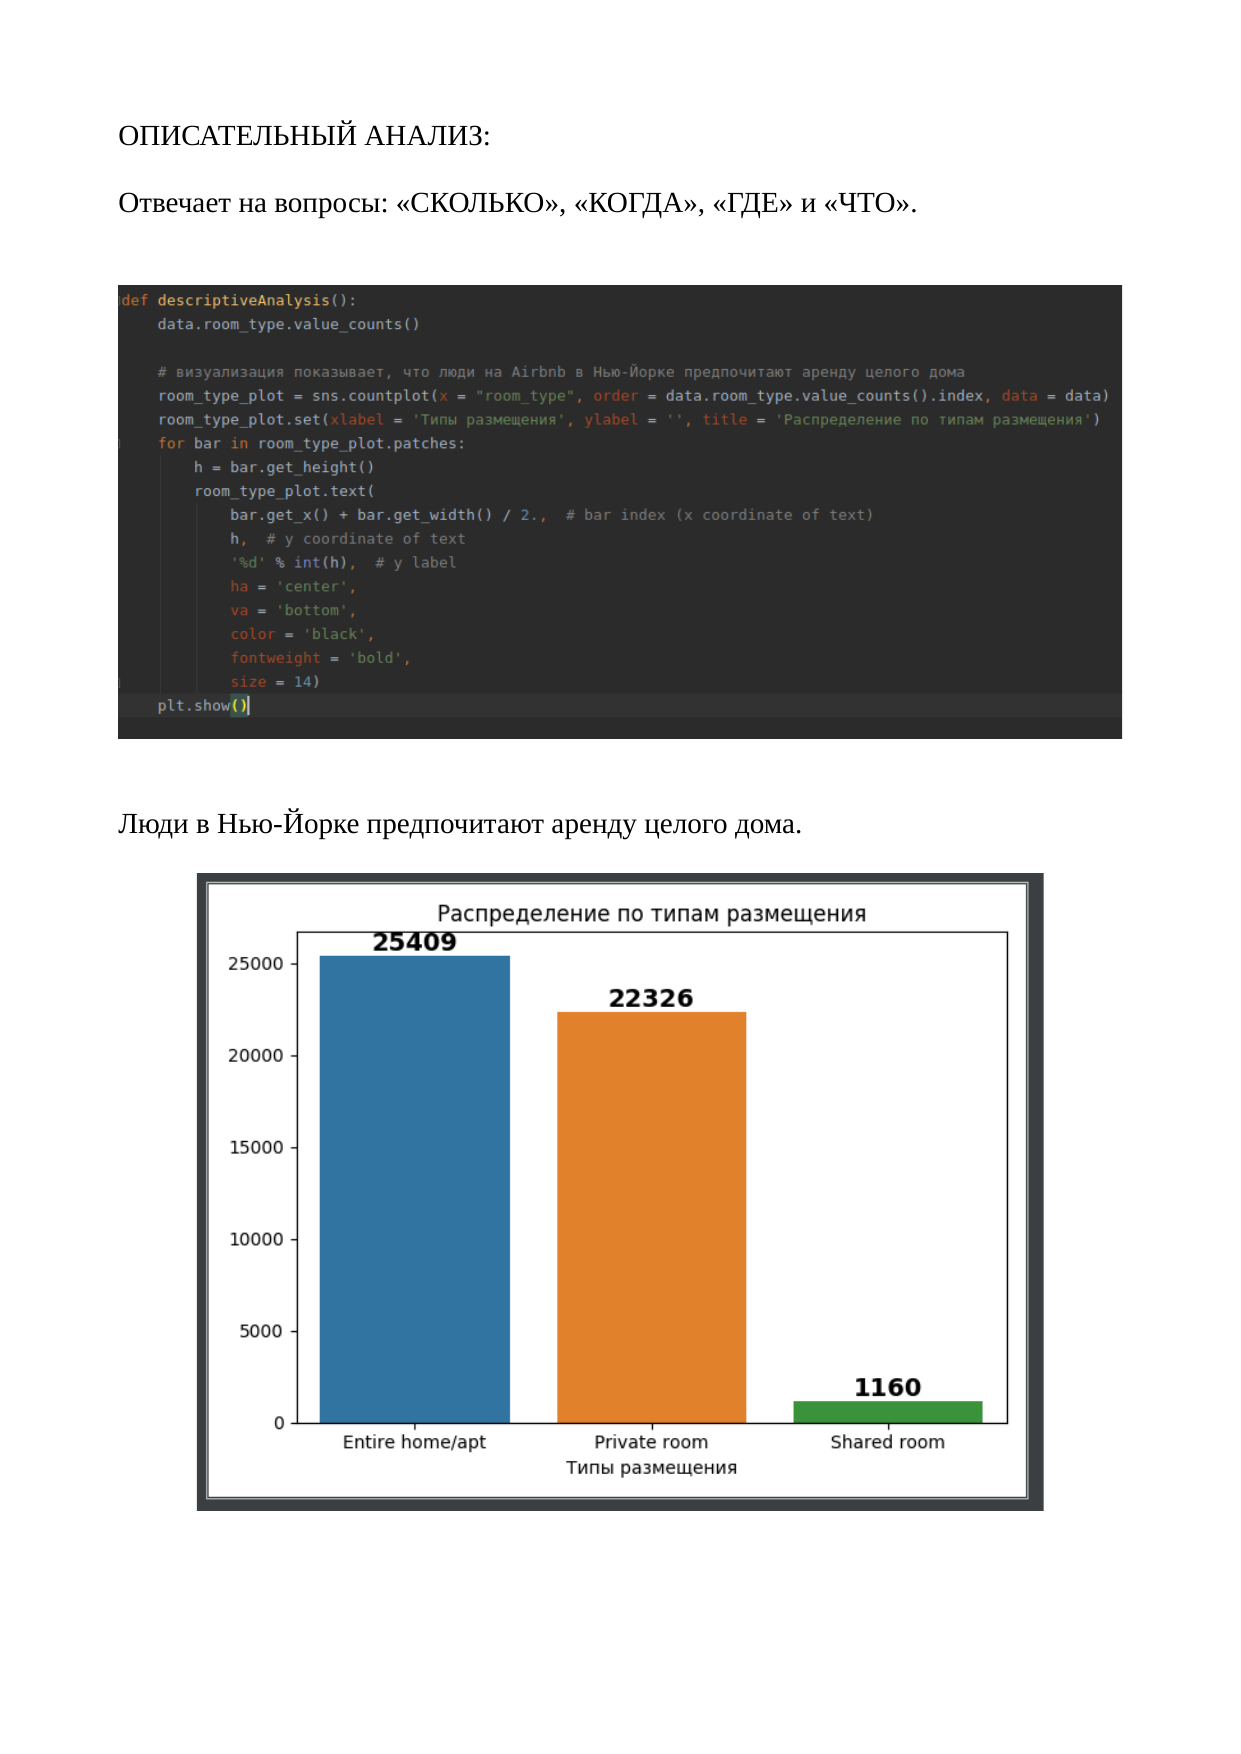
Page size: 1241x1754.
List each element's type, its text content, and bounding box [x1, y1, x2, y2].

text ОПИСАТЕЛЬНЫЙ АНАЛИЗ: [118, 118, 1122, 152]
text Отвечает на вопросы: «СКОЛЬКО», «КОГДА», «ГДЕ» и «ЧТО». [118, 185, 1122, 219]
text Люди в Нью-Йорке предпочитают аренду целого дома. [118, 806, 1122, 840]
picture [196, 873, 1044, 1511]
picture [118, 285, 1123, 739]
